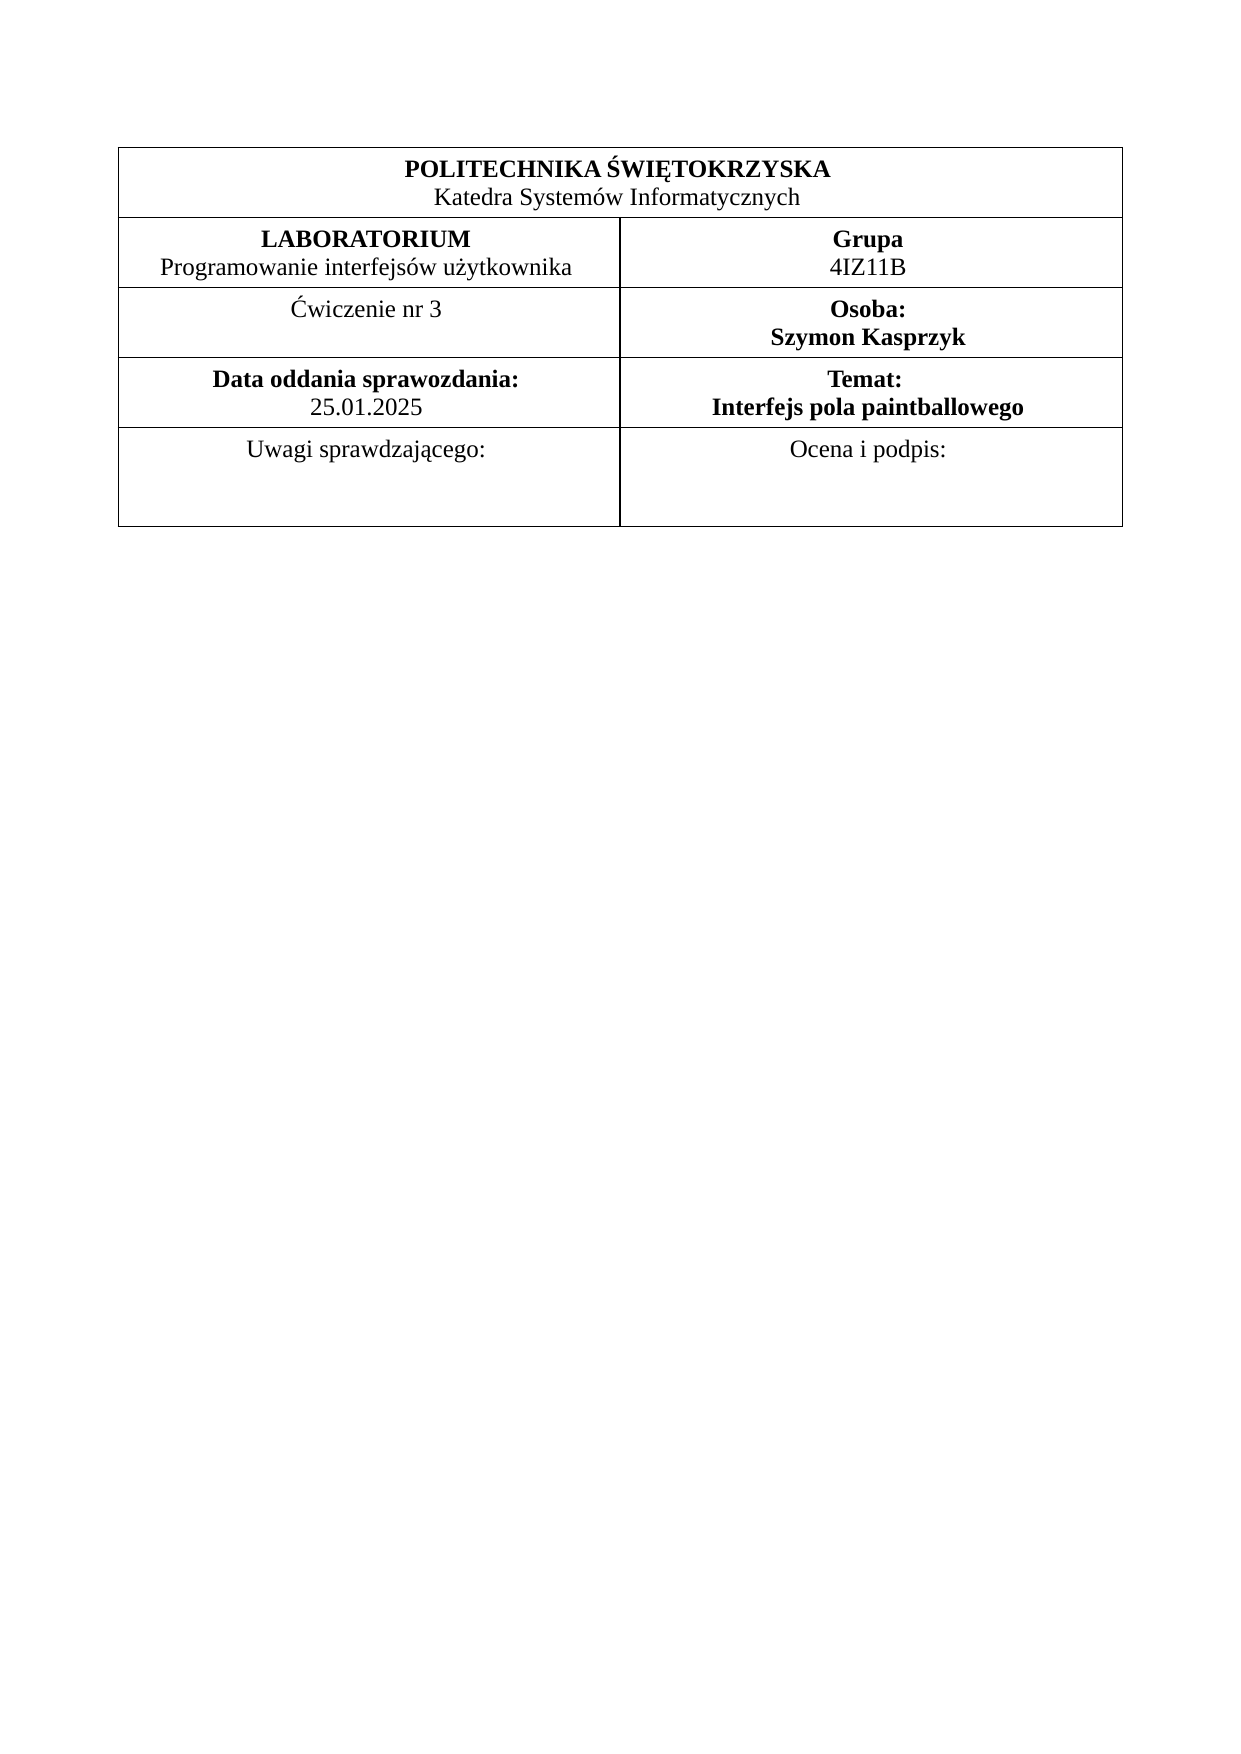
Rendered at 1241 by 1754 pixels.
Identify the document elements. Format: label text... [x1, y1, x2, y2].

table_header POLITECHNIKA ŚWIĘTOKRZYSKA Katedra Systemów Informatycznych [119, 148, 1122, 217]
table_cell Ocena i podpis: [621, 428, 1122, 526]
table_cell Data oddania sprawozdania: 25.01.2025 [119, 358, 619, 427]
table_cell Osoba: Szymon Kasprzyk [621, 288, 1122, 357]
table_cell LABORATORIUM Programowanie interfejsów użytkownika [119, 218, 619, 287]
table_cell Grupa 4IZ11B [621, 218, 1122, 287]
table_cell Temat: Interfejs pola paintballowego [621, 358, 1122, 427]
table_cell Uwagi sprawdzającego: [119, 428, 619, 526]
table_cell Ćwiczenie nr 3 [119, 288, 619, 357]
